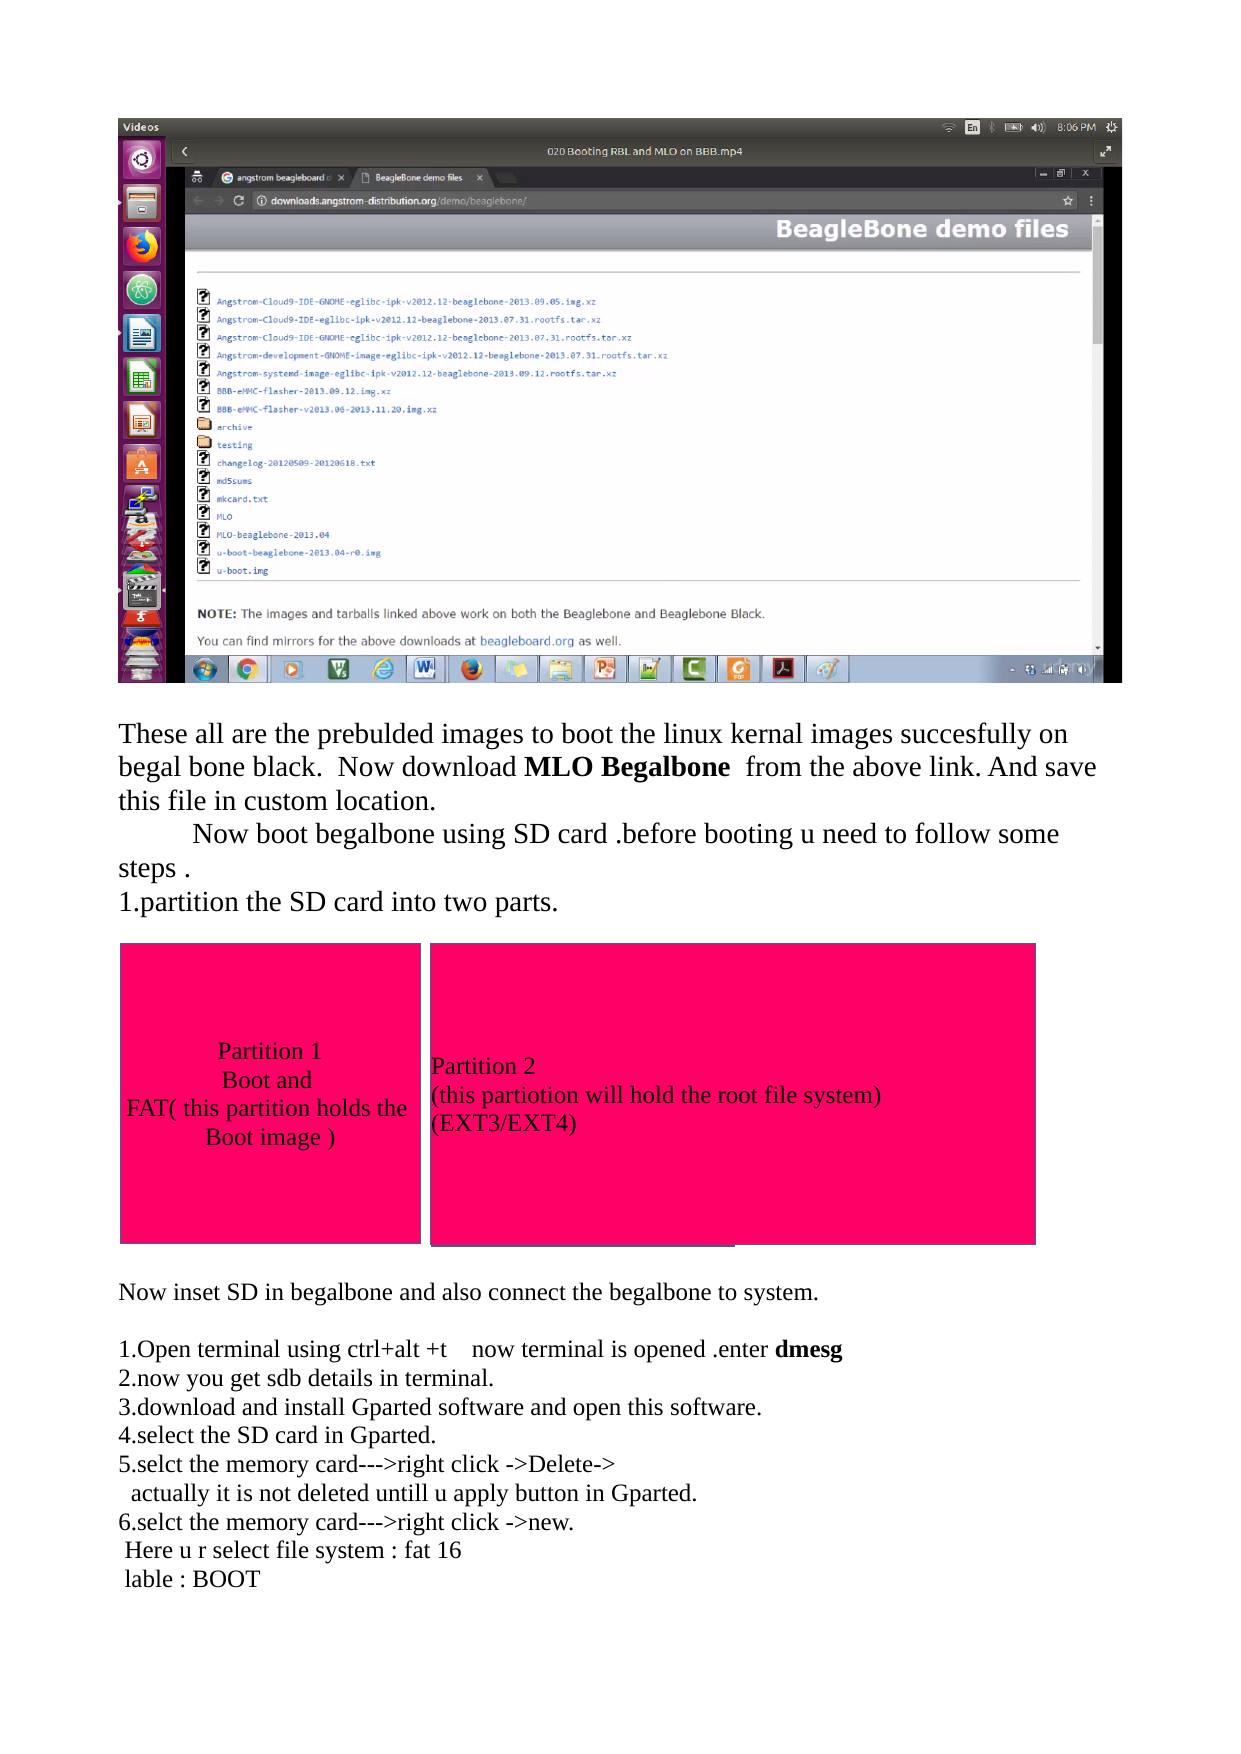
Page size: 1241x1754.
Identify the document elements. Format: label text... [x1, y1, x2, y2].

text actually it is not deleted untill u apply button in Gparted. [118, 1478, 1122, 1507]
text Here u r select file system : fat 16 [118, 1535, 1122, 1564]
text lable : BOOT [118, 1564, 1122, 1593]
text 6.selct the memory card--->right click ->new. [118, 1507, 1122, 1535]
text 1.Open terminal using ctrl+alt +t now terminal is opened .enter dmesg [118, 1334, 1122, 1363]
text 4.select the SD card in Gparted. [118, 1420, 1122, 1449]
text Now boot begalbone using SD card .before booting u need to follow some steps . [118, 817, 1122, 884]
text These all are the prebulded images to boot the linux kernal images succesfully on begal bone black. Now download MLO Begalbone from the above link. And save this file in custom location. [118, 716, 1122, 817]
text 3.download and install Gparted software and open this software. [118, 1392, 1122, 1420]
text 1.partition the SD card into two parts. [118, 884, 1122, 917]
picture [118, 118, 1123, 683]
text 2.now you get sdb details in terminal. [118, 1363, 1122, 1392]
text 5.selct the memory card--->right click ->Delete-> [118, 1449, 1122, 1478]
text Now inset SD in begalbone and also connect the begalbone to system. [118, 1277, 1122, 1305]
